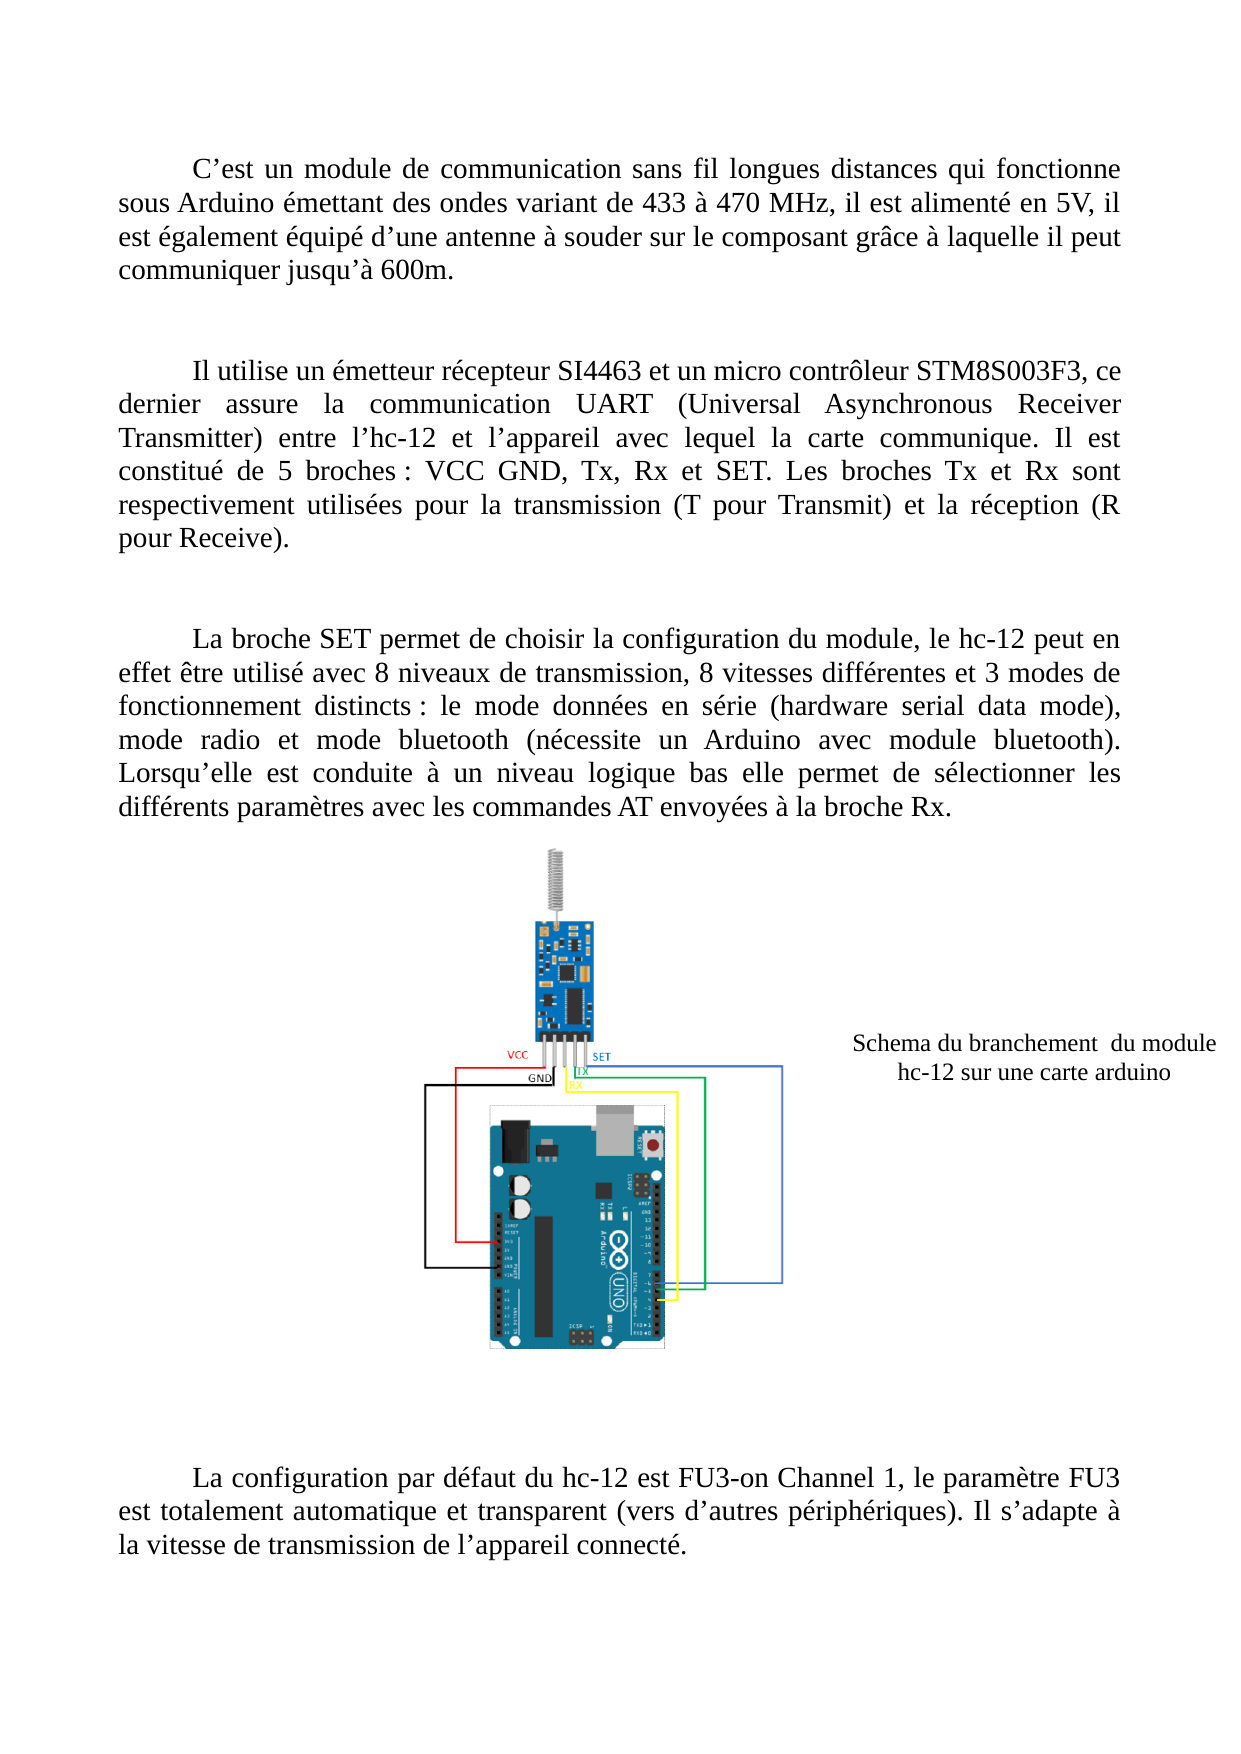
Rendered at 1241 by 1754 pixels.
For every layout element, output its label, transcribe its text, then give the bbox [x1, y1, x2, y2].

picture [380, 840, 795, 1349]
text La broche SET permet de choisir la configuration du module, le hc-12 peut en effet être utilisé avec 8 niveaux de transmission, 8 vitesses différentes et 3 modes de fonctionnement distincts : le mode données en série (hardware serial data mode), mode radio et mode bluetooth (nécessite un Arduino avec module bluetooth). Lorsqu’elle est conduite à un niveau logique bas elle permet de sélectionner les différents paramètres avec les commandes AT envoyées à la broche Rx. [118, 621, 1122, 822]
text La configuration par défaut du hc-12 est FU3-on Channel 1, le paramètre FU3 est totalement automatique et transparent (vers d’autres périphériques). Il s’adapte à la vitesse de transmission de l’appareil connecté. [118, 1460, 1122, 1560]
text C’est un module de communication sans fil longues distances qui fonctionne sous Arduino émettant des ondes variant de 433 à 470 MHz, il est alimenté en 5V, il est également équipé d’une antenne à souder sur le composant grâce à laquelle il peut communiquer jusqu’à 600m. [118, 152, 1122, 286]
text Il utilise un émetteur récepteur SI4463 et un micro contrôleur STM8S003F3, ce dernier assure la communication UART (Universal Asynchronous Receiver Transmitter) entre l’hc-12 et l’appareil avec lequel la carte communique. Il est constitué de 5 broches : VCC GND, Tx, Rx et SET. Les broches Tx et Rx sont respectivement utilisées pour la transmission (T pour Transmit) et la réception (R pour Receive). [118, 353, 1122, 554]
